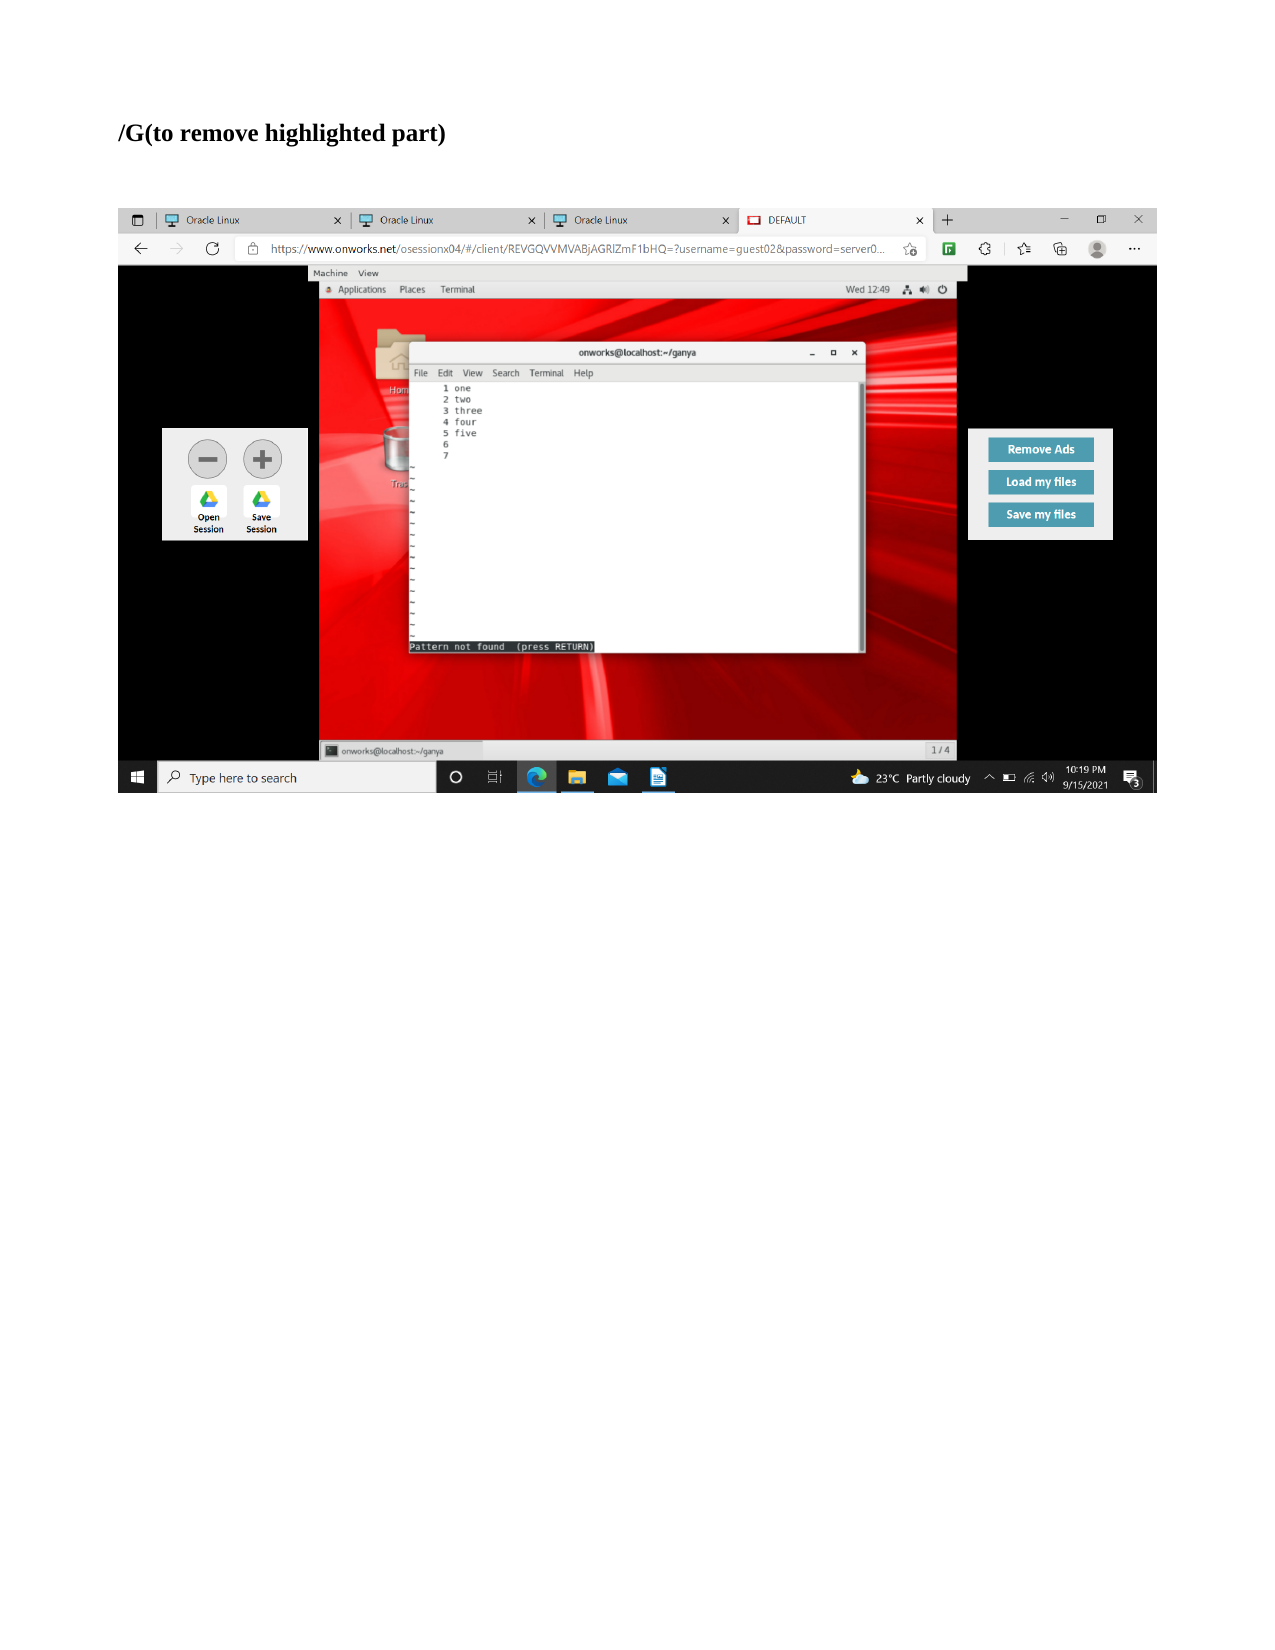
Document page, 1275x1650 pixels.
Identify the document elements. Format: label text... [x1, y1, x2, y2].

picture [118, 208, 1157, 793]
text /G(to remove highlighted part) [118, 118, 1157, 147]
